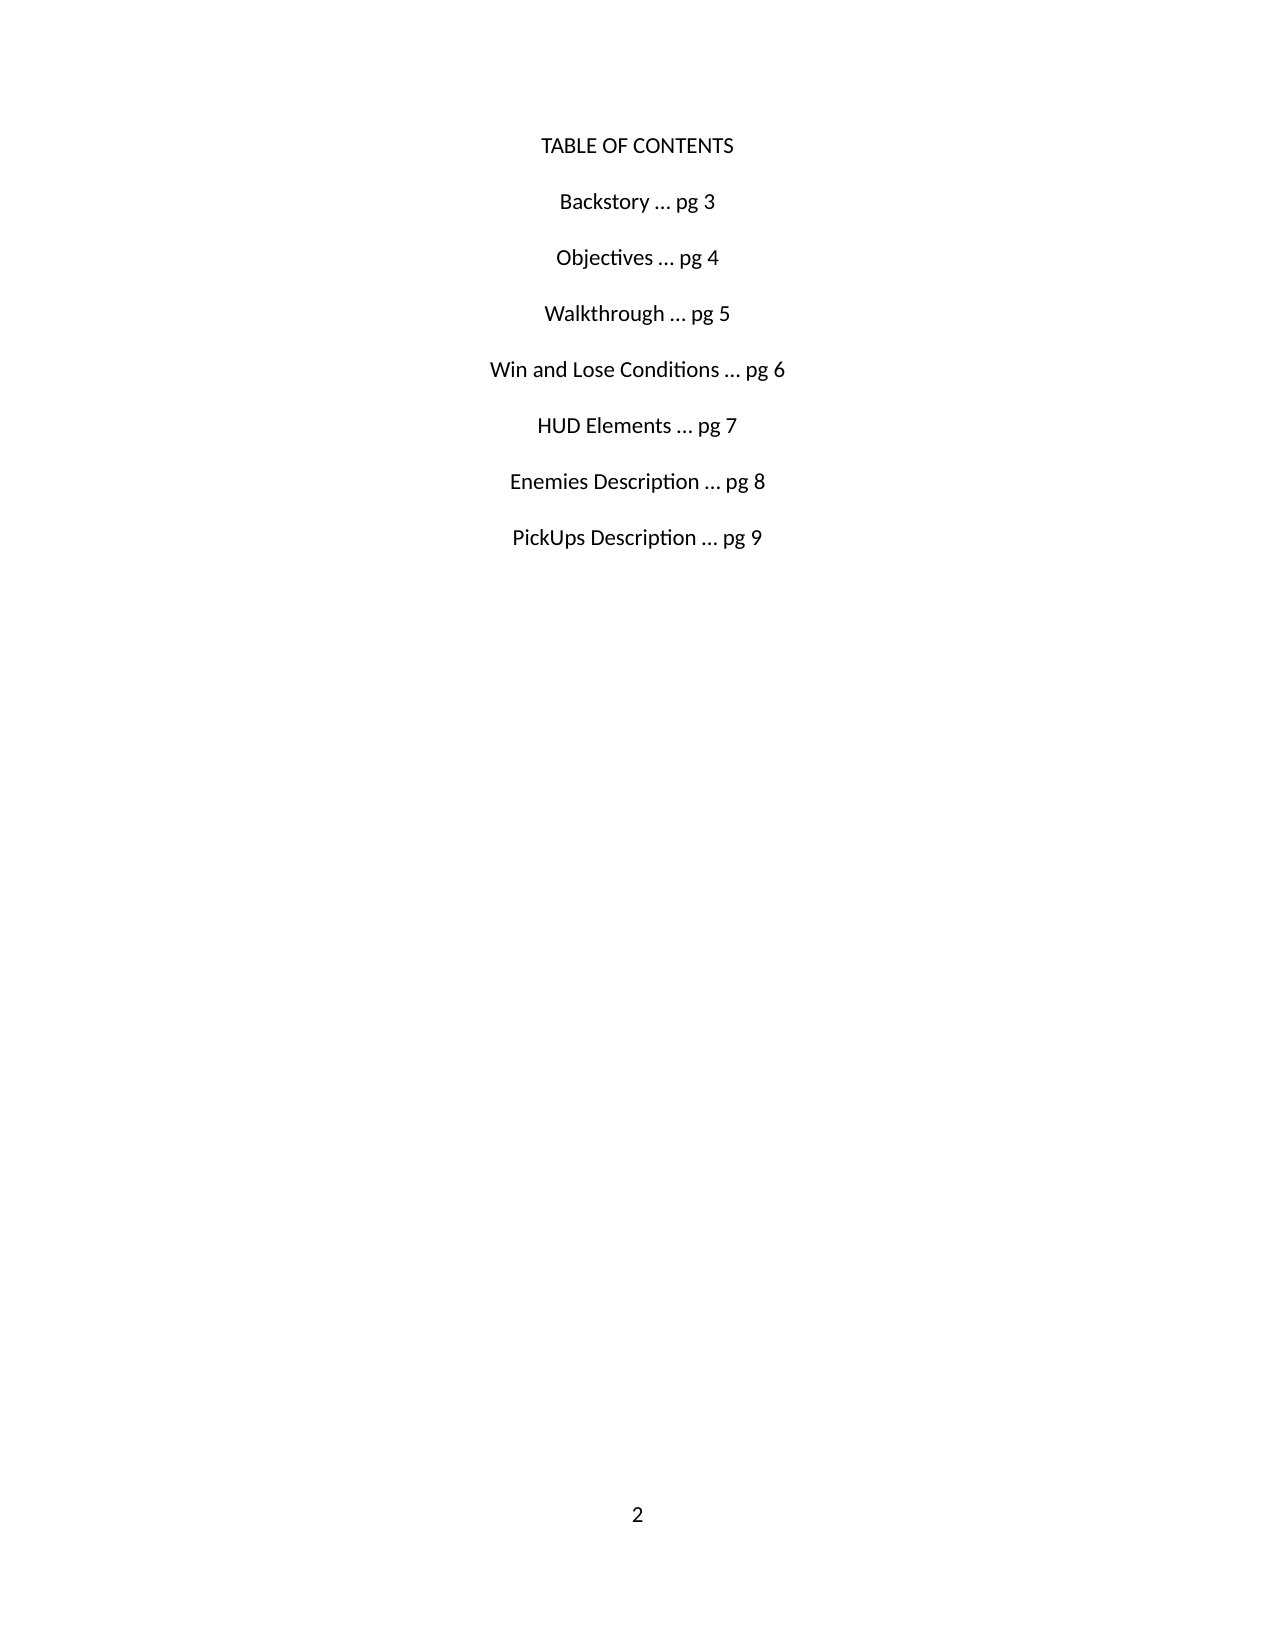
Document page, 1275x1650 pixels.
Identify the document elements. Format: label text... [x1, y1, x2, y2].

text Backstory … pg 3 [150, 187, 1125, 215]
text Win and Lose Conditions … pg 6 [150, 355, 1125, 383]
text HUD Elements … pg 7 [150, 411, 1125, 439]
text Objectives … pg 4 [150, 243, 1125, 271]
text Walkthrough … pg 5 [150, 299, 1125, 327]
text PickUps Description … pg 9 [150, 523, 1125, 551]
text Enemies Description … pg 8 [150, 467, 1125, 495]
text TABLE OF CONTENTS [150, 131, 1125, 159]
